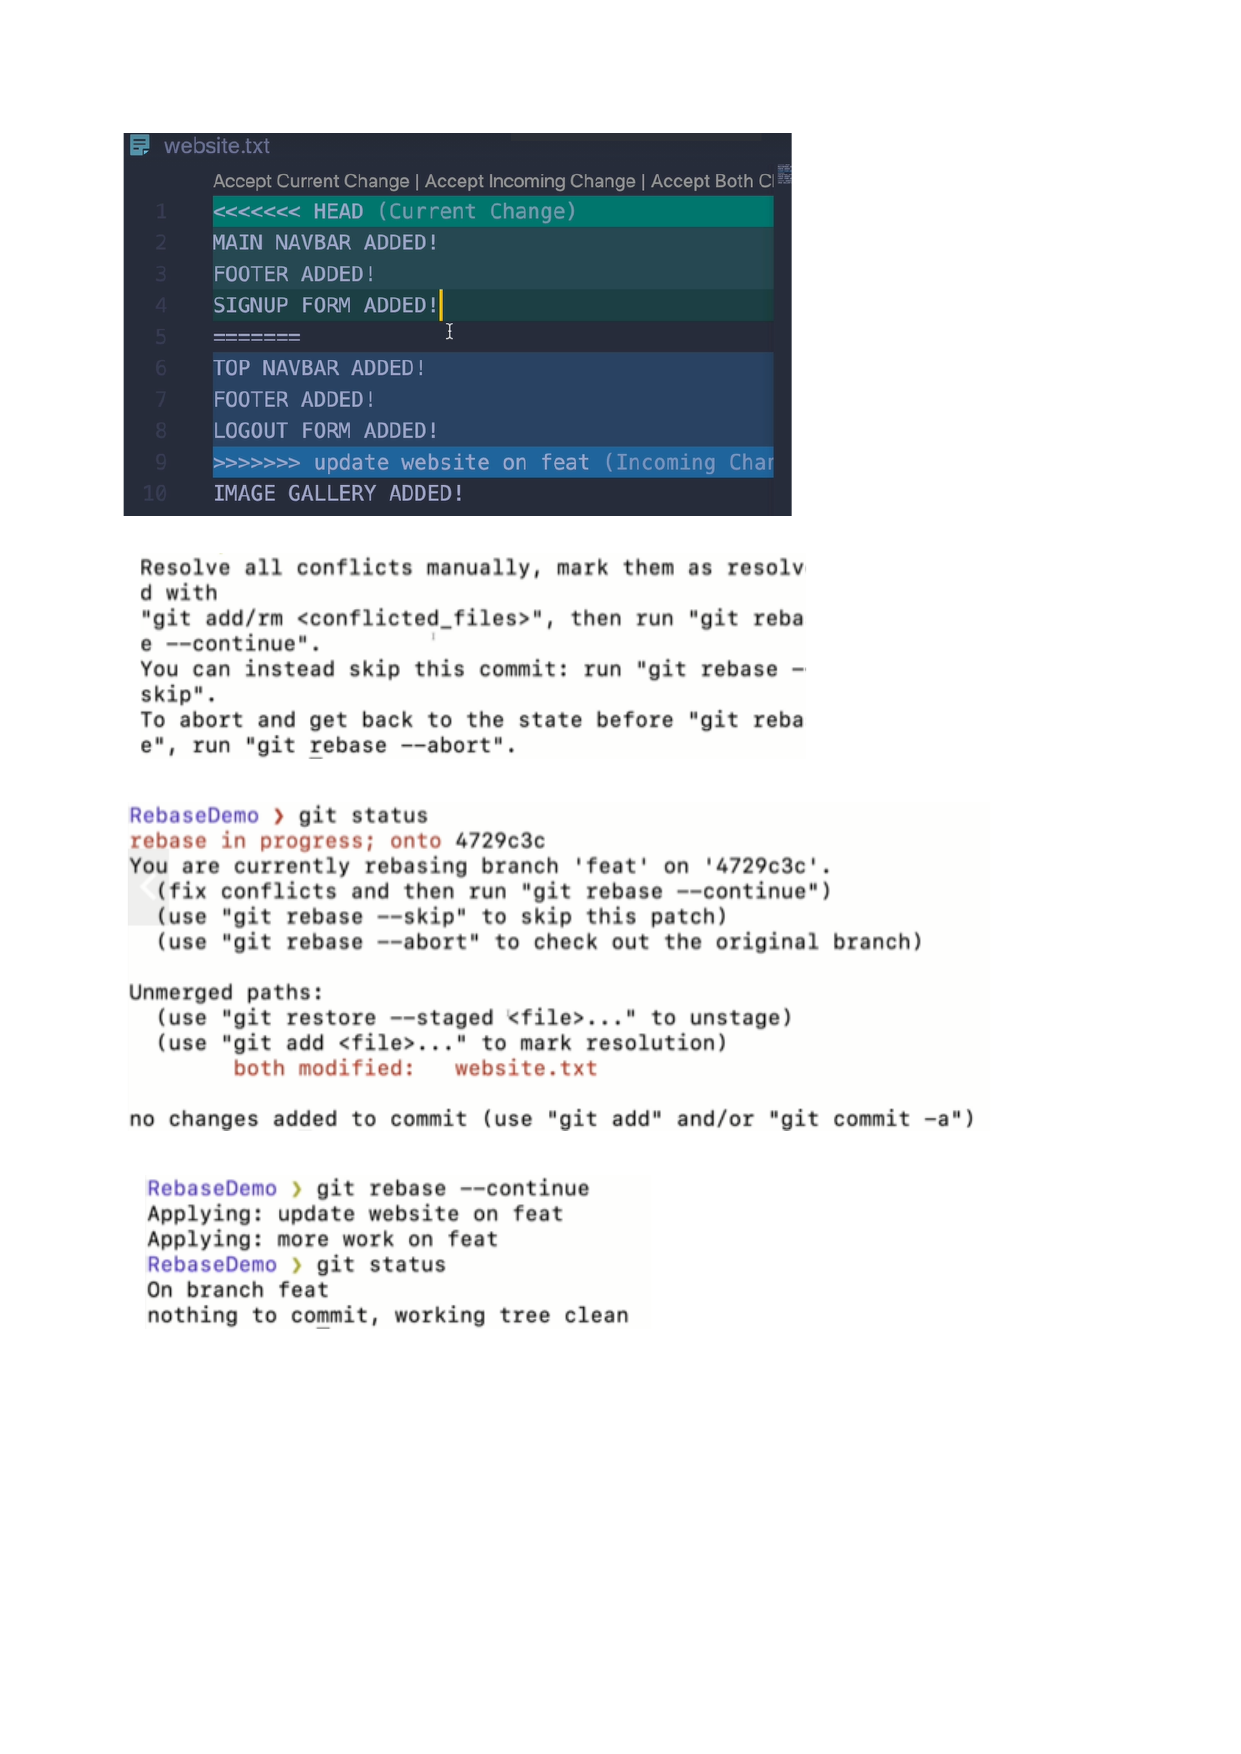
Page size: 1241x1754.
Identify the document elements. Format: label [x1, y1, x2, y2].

picture [127, 802, 991, 1131]
picture [123, 133, 792, 516]
picture [145, 1175, 652, 1329]
picture [140, 553, 807, 759]
